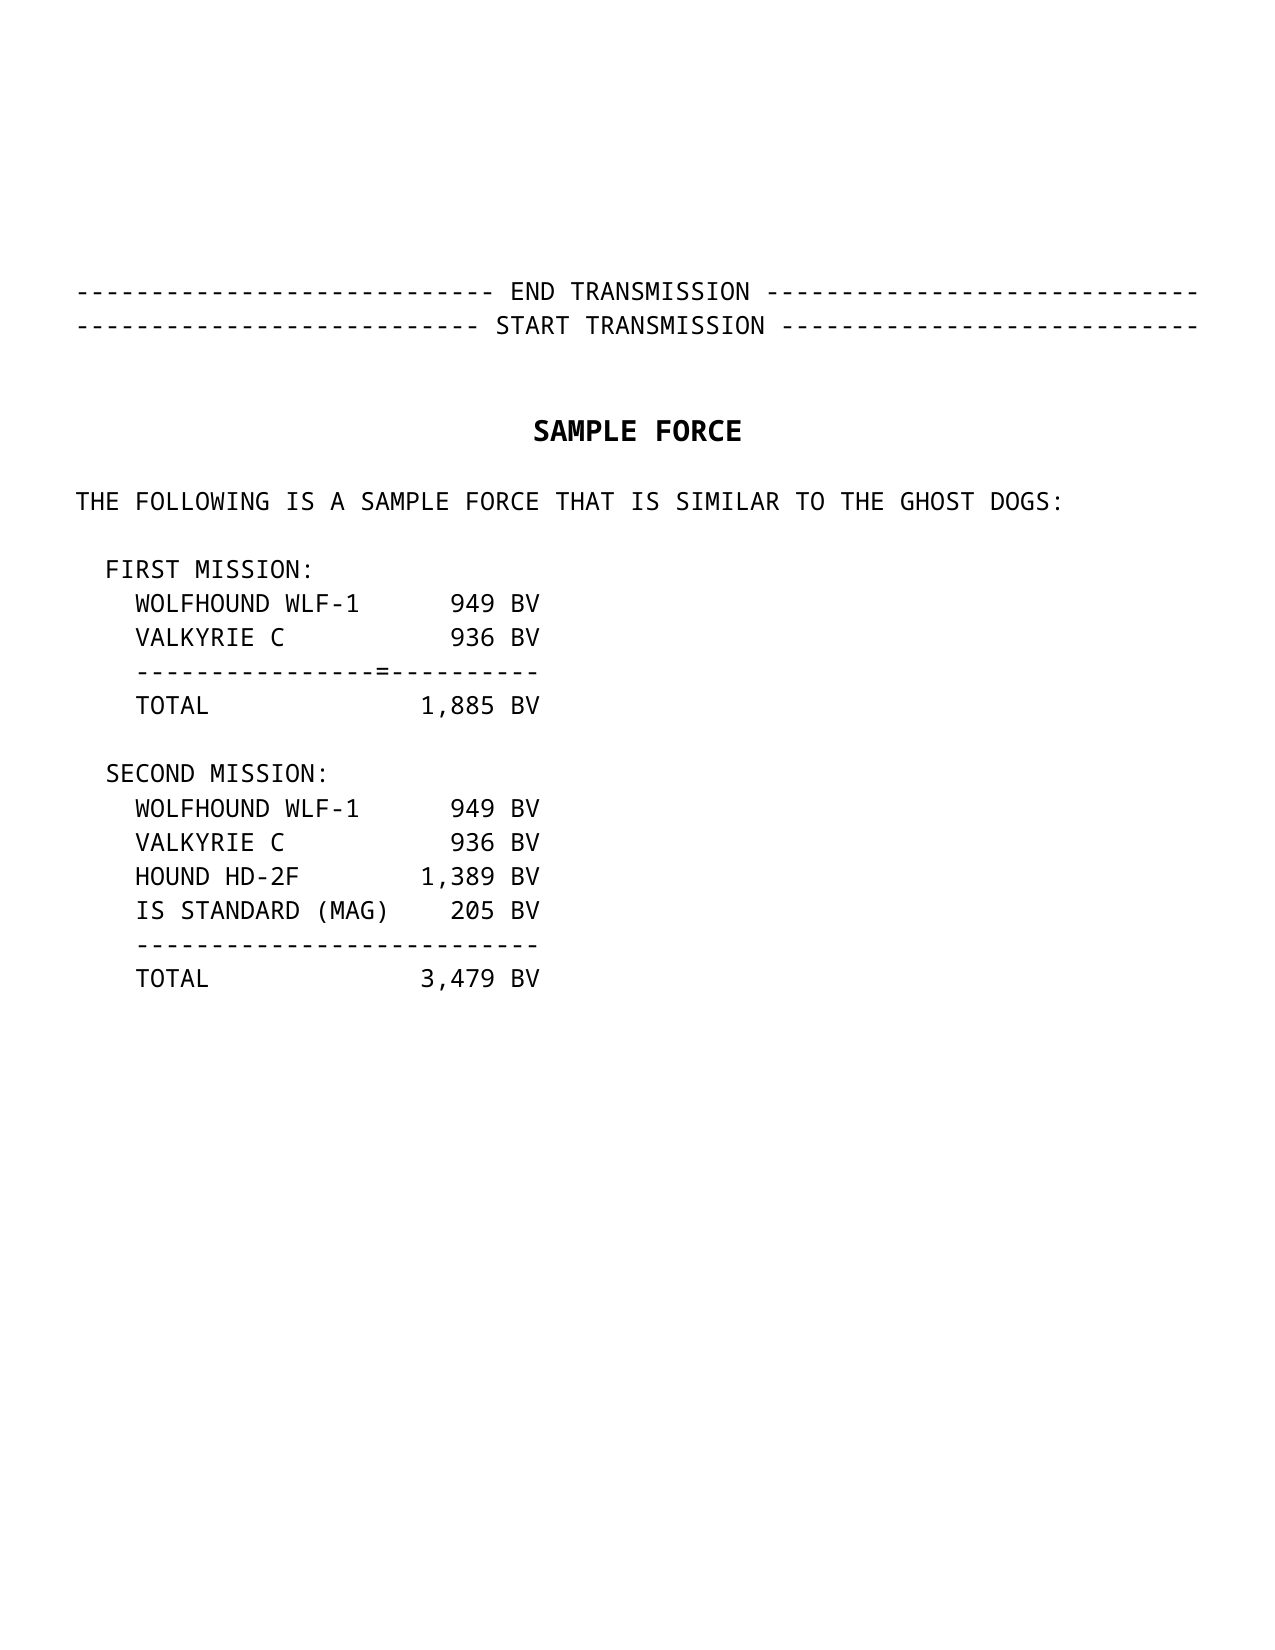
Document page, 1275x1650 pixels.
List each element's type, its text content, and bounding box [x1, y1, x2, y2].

text HOUND HD-2F 1,389 BV [75, 858, 1200, 892]
text ---------------------------- END TRANSMISSION ----------------------------- [75, 274, 1200, 308]
text FIRST MISSION: [75, 552, 1200, 586]
subtitle SAMPLE FORCE [75, 410, 1200, 449]
text ----------------=---------- [75, 654, 1200, 688]
text --------------------------- [75, 926, 1200, 961]
text THE FOLLOWING IS A SAMPLE FORCE THAT IS SIMILAR TO THE GHOST DOGS: [75, 484, 1200, 518]
text TOTAL 1,885 BV [75, 688, 1200, 722]
text --------------------------- START TRANSMISSION ---------------------------- [75, 308, 1200, 342]
text WOLFHOUND WLF-1 949 BV [75, 790, 1200, 824]
text SECOND MISSION: [75, 756, 1200, 790]
text TOTAL 3,479 BV [75, 961, 1200, 994]
text VALKYRIE C 936 BV [75, 620, 1200, 654]
text VALKYRIE C 936 BV [75, 824, 1200, 858]
text IS STANDARD (MAG) 205 BV [75, 892, 1200, 926]
text WOLFHOUND WLF-1 949 BV [75, 586, 1200, 620]
